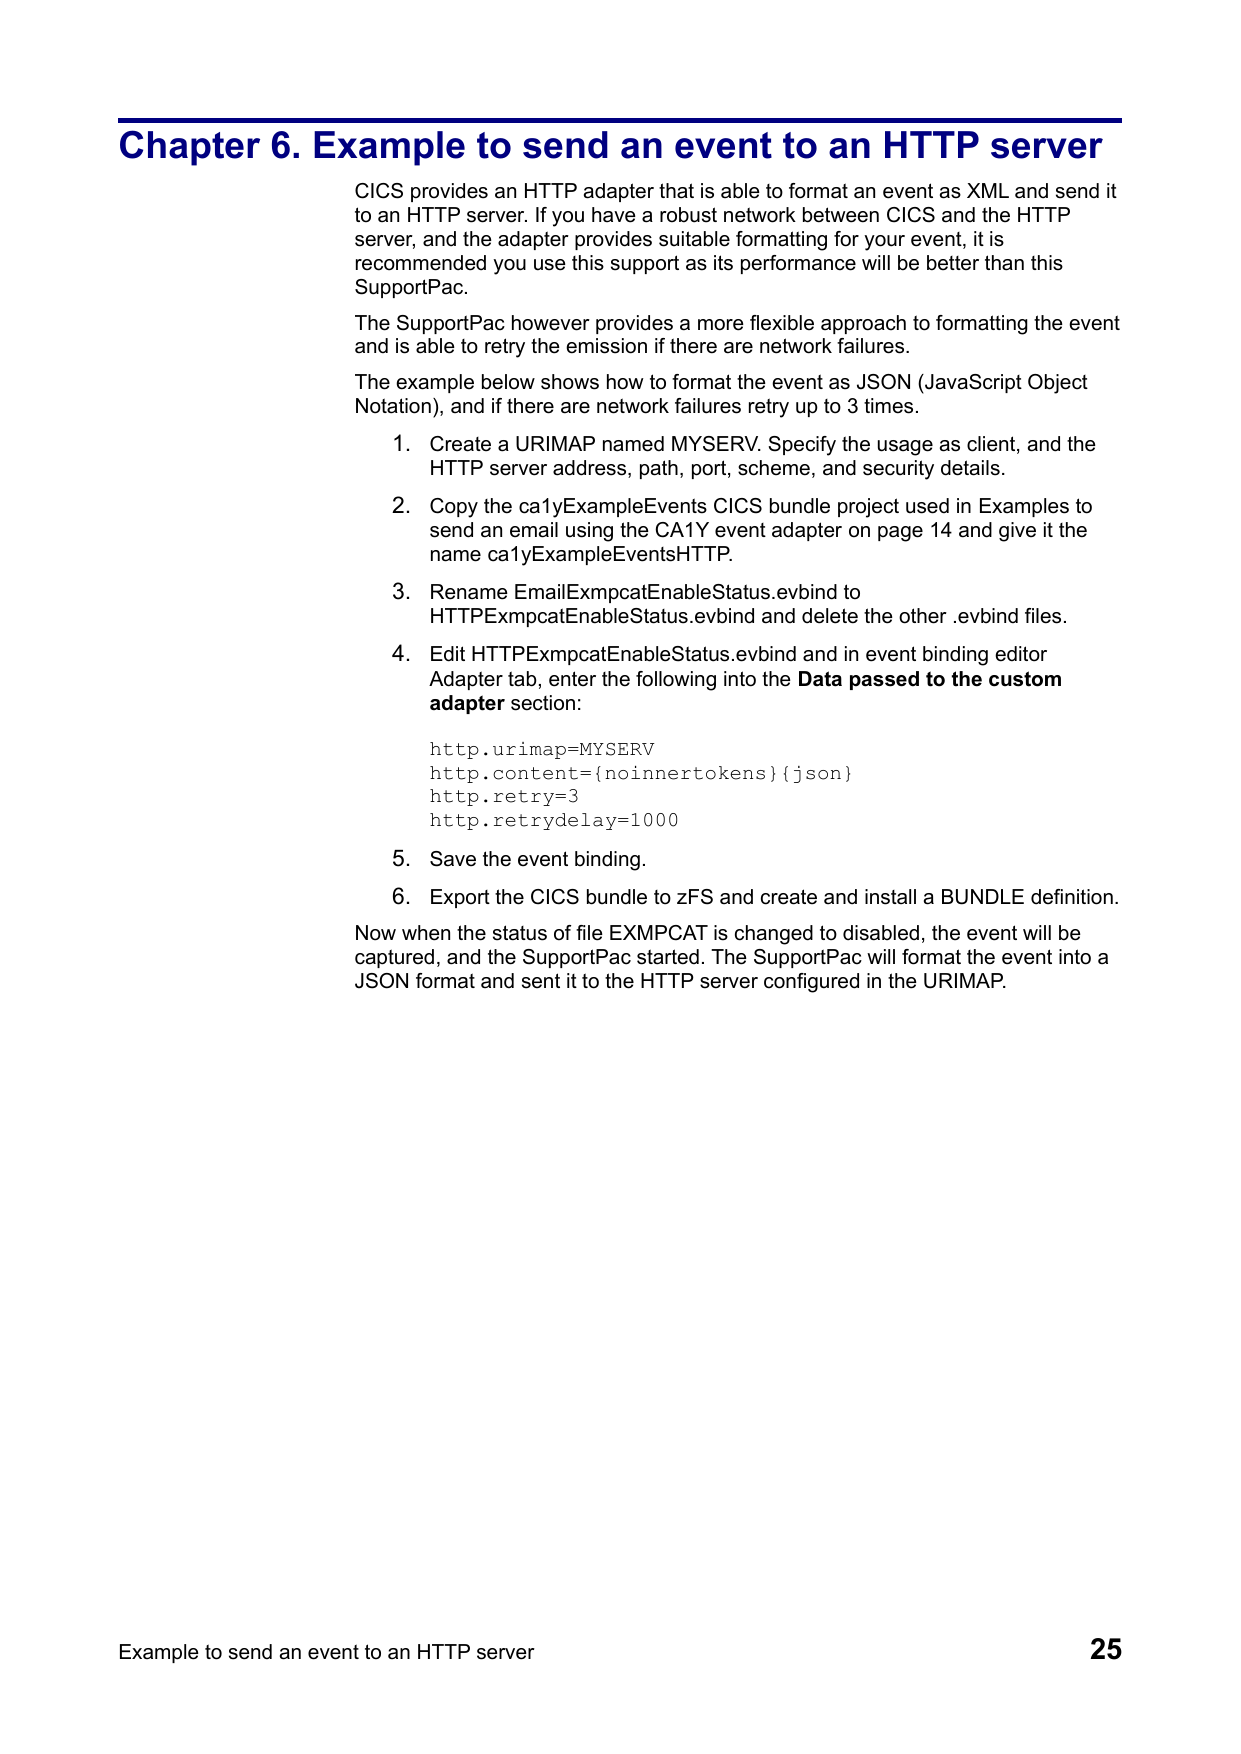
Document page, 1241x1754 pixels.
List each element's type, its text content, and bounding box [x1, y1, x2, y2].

list Edit HTTPExmpcatEnableStatus.evbind and in event binding editor Adapter tab, enter the following into the Data passed to the custom adapter section: http.urimap=MYSERV http.content={noinnertokens}{json} http.retry=3 http.retrydelay=1000 [392, 640, 1122, 833]
list Save the event binding. [392, 844, 1122, 871]
text The SupportPac however provides a more flexible approach to formatting the event and is able to retry the emission if there are network failures. [354, 310, 1122, 358]
text Now when the status of file EXMPCAT is changed to disabled, the event will be captured, and the SupportPac started. The SupportPac will format the event into a JSON format and sent it to the HTTP server configured in the URIMAP. [354, 921, 1122, 993]
text The example below shows how to format the event as JSON (JavaScript Object Notation), and if there are network failures retry up to 3 times. [354, 370, 1122, 418]
subtitle Example to send an event to an HTTP server [118, 123, 1122, 166]
list Rename EmailExmpcatEnableStatus.evbind to HTTPExmpcatEnableStatus.evbind and delete the other .evbind files. [392, 578, 1122, 628]
list Create a URIMAP named MYSERV. Specify the usage as client, and the HTTP server address, path, port, scheme, and security details. [392, 430, 1122, 480]
text CICS provides an HTTP adapter that is able to format an event as XML and send it to an HTTP server. If you have a robust network between CICS and the HTTP server, and the adapter provides suitable formatting for your event, it is recommended you use this support as its performance will be better than this SupportPac. [354, 179, 1122, 299]
list Export the CICS bundle to zFS and create and install a BUNDLE definition. [392, 883, 1122, 909]
list Copy the ca1yExampleEvents CICS bundle project used in Examples to send an email using the CA1Y event adapter on page 14 and give it the name ca1yExampleEventsHTTP. [392, 492, 1122, 566]
